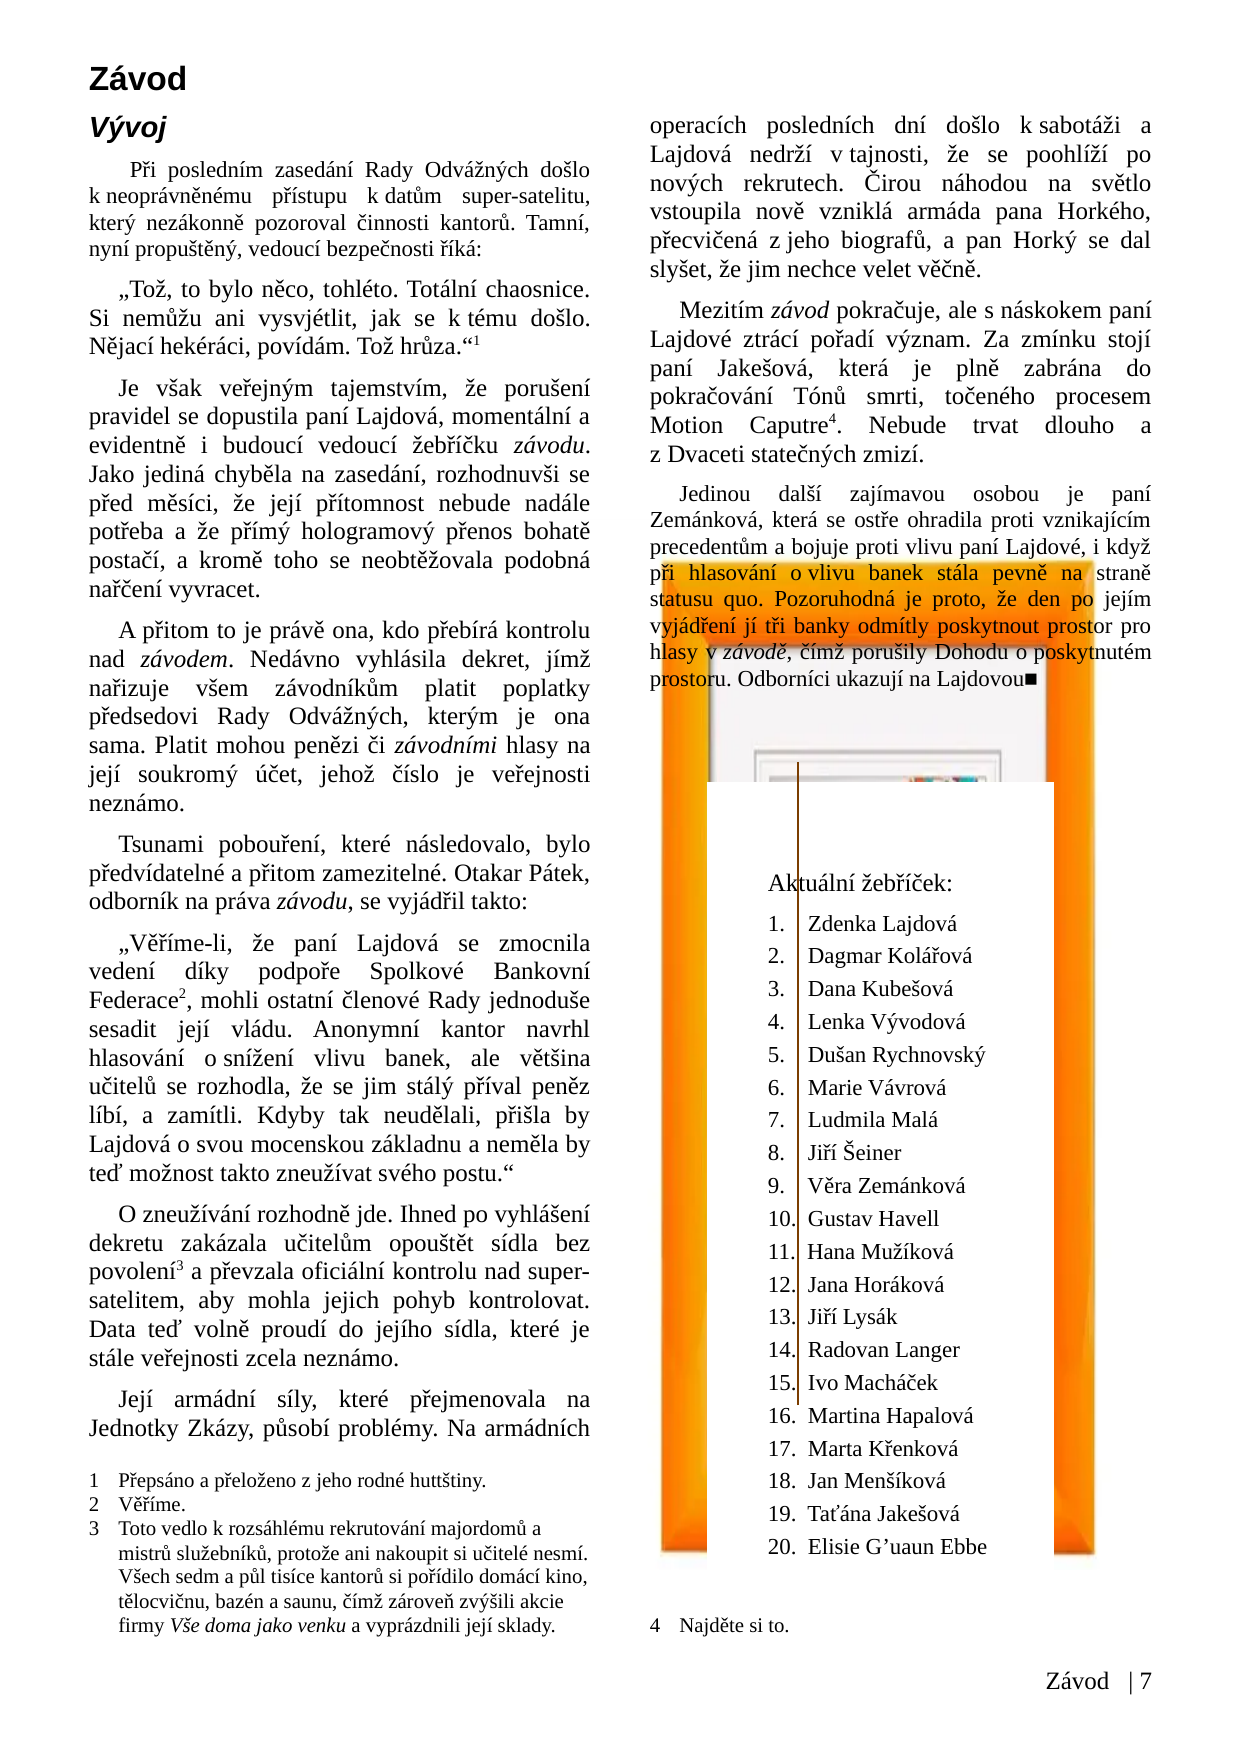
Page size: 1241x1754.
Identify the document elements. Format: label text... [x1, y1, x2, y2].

picture [910, 518, 916, 526]
text 5. Dušan Rychnovský [1127, 1041, 1152, 1067]
picture [877, 518, 882, 526]
text O zneužívání rozhodně jde. Ihned po vyhlášení dekretu zakázala učitelům opouštět sídla bez povolení a převzala oficiální kontrolu nad super-satelitem, aby mohla jejich pohyb kontrolovat. Data teď volně proudí do jejího sídla, které je stále veřejnosti zcela neznámo. [88, 1199, 561, 1371]
picture [857, 518, 863, 526]
text 3. Dana Kubešová [1127, 975, 1152, 1002]
text 6. Marie Vávrová [1127, 1074, 1152, 1100]
text 4. Lenka Vývodová [1127, 1008, 1152, 1034]
text 2. Dagmar Kolářová [1127, 942, 1152, 969]
text 20. Elisie G’uaun Ebbe [1127, 1533, 1152, 1559]
text 11. Hana Mužíková [1127, 1238, 1152, 1264]
text 17. Marta Křenková [1127, 1435, 1152, 1461]
text Aktuální žebříček: [1127, 868, 1152, 897]
text Věříme. [88, 1492, 561, 1516]
text 8. Jiří Šeiner [1127, 1139, 1152, 1166]
picture [994, 518, 999, 526]
picture [951, 518, 956, 526]
text Její armádní síly, které přejmenovala na Jednotky Zkázy, působí problémy. Na armádních operacích posledních dní došlo k sabotáži a Lajdová nedrží v tajnosti, že se poohlíží po nových rekrutech. Čirou náhodou na světlo vstoupila nově vzniklá armáda pana Horkého, přecvičená z jeho biografů, a pan Horký se dal slyšet, že jim nechce velet věčně. [88, 1384, 561, 1441]
text 12. Jana Horáková [1127, 1271, 1152, 1297]
text 14. Radovan Langer [1127, 1336, 1152, 1363]
text „Věříme-li, že paní Lajdová se zmocnila vedení díky podpoře Spolkové Bankovní Federace, mohli ostatní členové Rady jednoduše sesadit její vládu. Anonymní kantor navrhl hlasování o snížení vlivu banek, ale většina učitelů se rozhodla, že se jim stálý příval peněz líbí, a zamítli. Kdyby tak neudělali, přišla by Lajdová o svou mocenskou základnu a neměla by teď možnost takto zneužívat svého postu.“ [88, 928, 561, 1186]
picture [1024, 518, 1029, 526]
text 10. Gustav Havell [1127, 1205, 1152, 1231]
text Tsunami pobouření, které následovalo, bylo předvídatelné a přitom zamezitelné. Otakar Pátek, odborník na práva závodu, se vyjádřil takto: [88, 829, 561, 915]
text Toto vedlo k rozsáhlému rekrutování majordomů a mistrů služebníků, protože ani nakoupit si učitelé nesmí. Všech sedm a půl tisíce kantorů si pořídilo domácí kino, tělocvičnu, bazén a saunu, čímž zároveň zvýšili akcie firmy Vše doma jako venku a vyprázdnili její sklady. [88, 1516, 591, 1637]
text Přepsáno a přeloženo z jeho rodné huttštiny. [88, 1468, 561, 1492]
text „Tož, to bylo něco, tohléto. Totální chaosnice. Si nemůžu ani vysvjétlit, jak se k tému došlo. Nějací hekéráci, povídám. Tož hrůza.“ [88, 274, 591, 360]
subtitle Závod [88, 59, 1152, 98]
text Při posledním zasedání Rady Odvážných došlo k neoprávněnému přístupu k datům super-satelitu, který nezákonně pozoroval činnosti kantorů. Tamní, nyní propuštěný, vedoucí bezpečnosti říká: [88, 156, 591, 261]
text 13. Jiří Lysák [1127, 1303, 1152, 1330]
text Jedinou další zajímavou osobou je paní Zemánková, která se ostře ohradila proti vznikajícím precedentům a bojuje proti vlivu paní Lajdové, i když při hlasování o vlivu banek stála pevně na straně statusu quo. Pozoruhodná je proto, že den po jejím vyjádření jí tři banky odmítly poskytnout prostor pro hlasy v závodě, čímž porušily Dohodu o poskytnutém prostoru. Odborníci ukazují na Lajdovou■ [649, 480, 1152, 691]
text 18. Jan Menšíková [1127, 1467, 1152, 1494]
picture [727, 518, 733, 526]
text 19. Taťána Jakešová [1127, 1500, 1152, 1527]
subtitle Vývoj [88, 110, 591, 144]
text Její armádní síly, které přejmenovala na Jednotky Zkázy, působí problémy. Na armádních operacích posledních dní došlo k sabotáži a Lajdová nedrží v tajnosti, že se poohlíží po nových rekrutech. Čirou náhodou na světlo vstoupila nově vzniklá armáda pana Horkého, přecvičená z jeho biografů, a pan Horký se dal slyšet, že jim nechce velet věčně. [649, 110, 1152, 283]
text 16. Martina Hapalová [1127, 1402, 1152, 1428]
text 1. Zdenka Lajdová [1127, 910, 1152, 936]
picture [1013, 518, 1019, 526]
text 15. Ivo Macháček [1127, 1369, 1152, 1395]
text 7. Ludmila Malá [1127, 1107, 1152, 1133]
picture [561, 518, 1127, 1570]
text Najděte si to. [649, 1613, 1152, 1637]
text Mezitím závod pokračuje, ale s náskokem paní Lajdové ztrácí pořadí význam. Za zmínku stojí paní Jakešová, která je plně zabrána do pokračování Tónů smrti, točeného procesem Motion Caputre. Nebude trvat dlouho a z Dvaceti statečných zmizí. [649, 295, 1152, 468]
text A přitom to je právě ona, kdo přebírá kontrolu nad závodem. Nedávno vyhlásila dekret, jímž nařizuje všem závodníkům platit poplatky předsedovi Rady Odvážných, kterým je ona sama. Platit mohou penězi či závodními hlasy na její soukromý účet, jehož číslo je veřejnosti neznámo. [88, 615, 561, 816]
text Je však veřejným tajemstvím, že porušení pravidel se dopustila paní Lajdová, momentální a evidentně i budoucí vedoucí žebříčku závodu. Jako jediná chyběla na zasedání, rozhodnuvši se před měsíci, že její přítomnost nebude nadále potřeba a že přímý hologramový přenos bohatě postačí, a kromě toho se neobtěžovala podobná nařčení vyvracet. [88, 373, 591, 603]
text 9. Věra Zemánková [1127, 1172, 1152, 1198]
